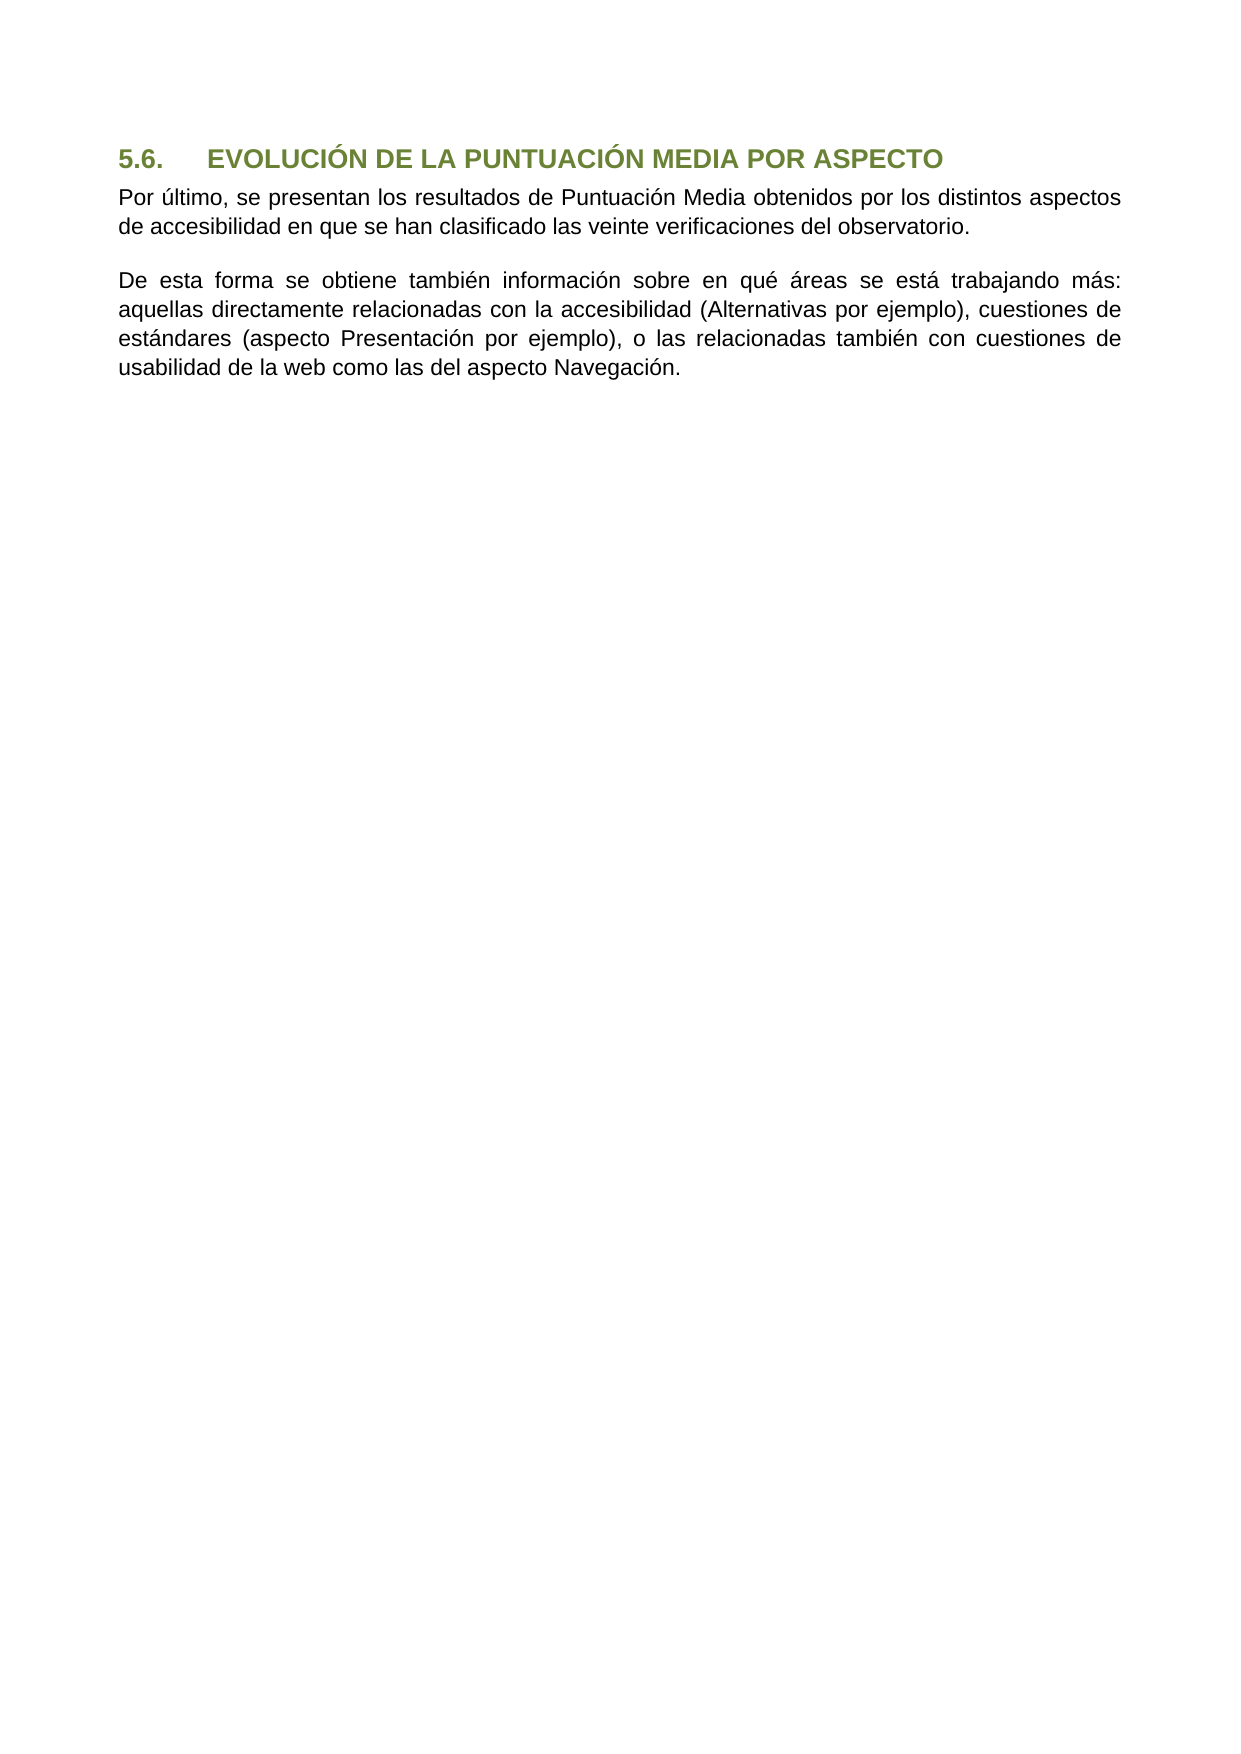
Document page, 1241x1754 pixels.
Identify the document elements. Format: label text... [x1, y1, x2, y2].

text Por último, se presentan los resultados de Puntuación Media obtenidos por los distintos aspectos de accesibilidad en que se han clasificado las veinte verificaciones del observatorio. [118, 184, 1122, 239]
subtitle Evolución de la Puntuación Media por Aspecto [118, 143, 1122, 174]
text De esta forma se obtiene también información sobre en qué áreas se está trabajando más: aquellas directamente relacionadas con la accesibilidad (Alternativas por ejemplo), cuestiones de estándares (aspecto Presentación por ejemplo), o las relacionadas también con cuestiones de usabilidad de la web como las del aspecto Navegación. [118, 267, 1122, 380]
